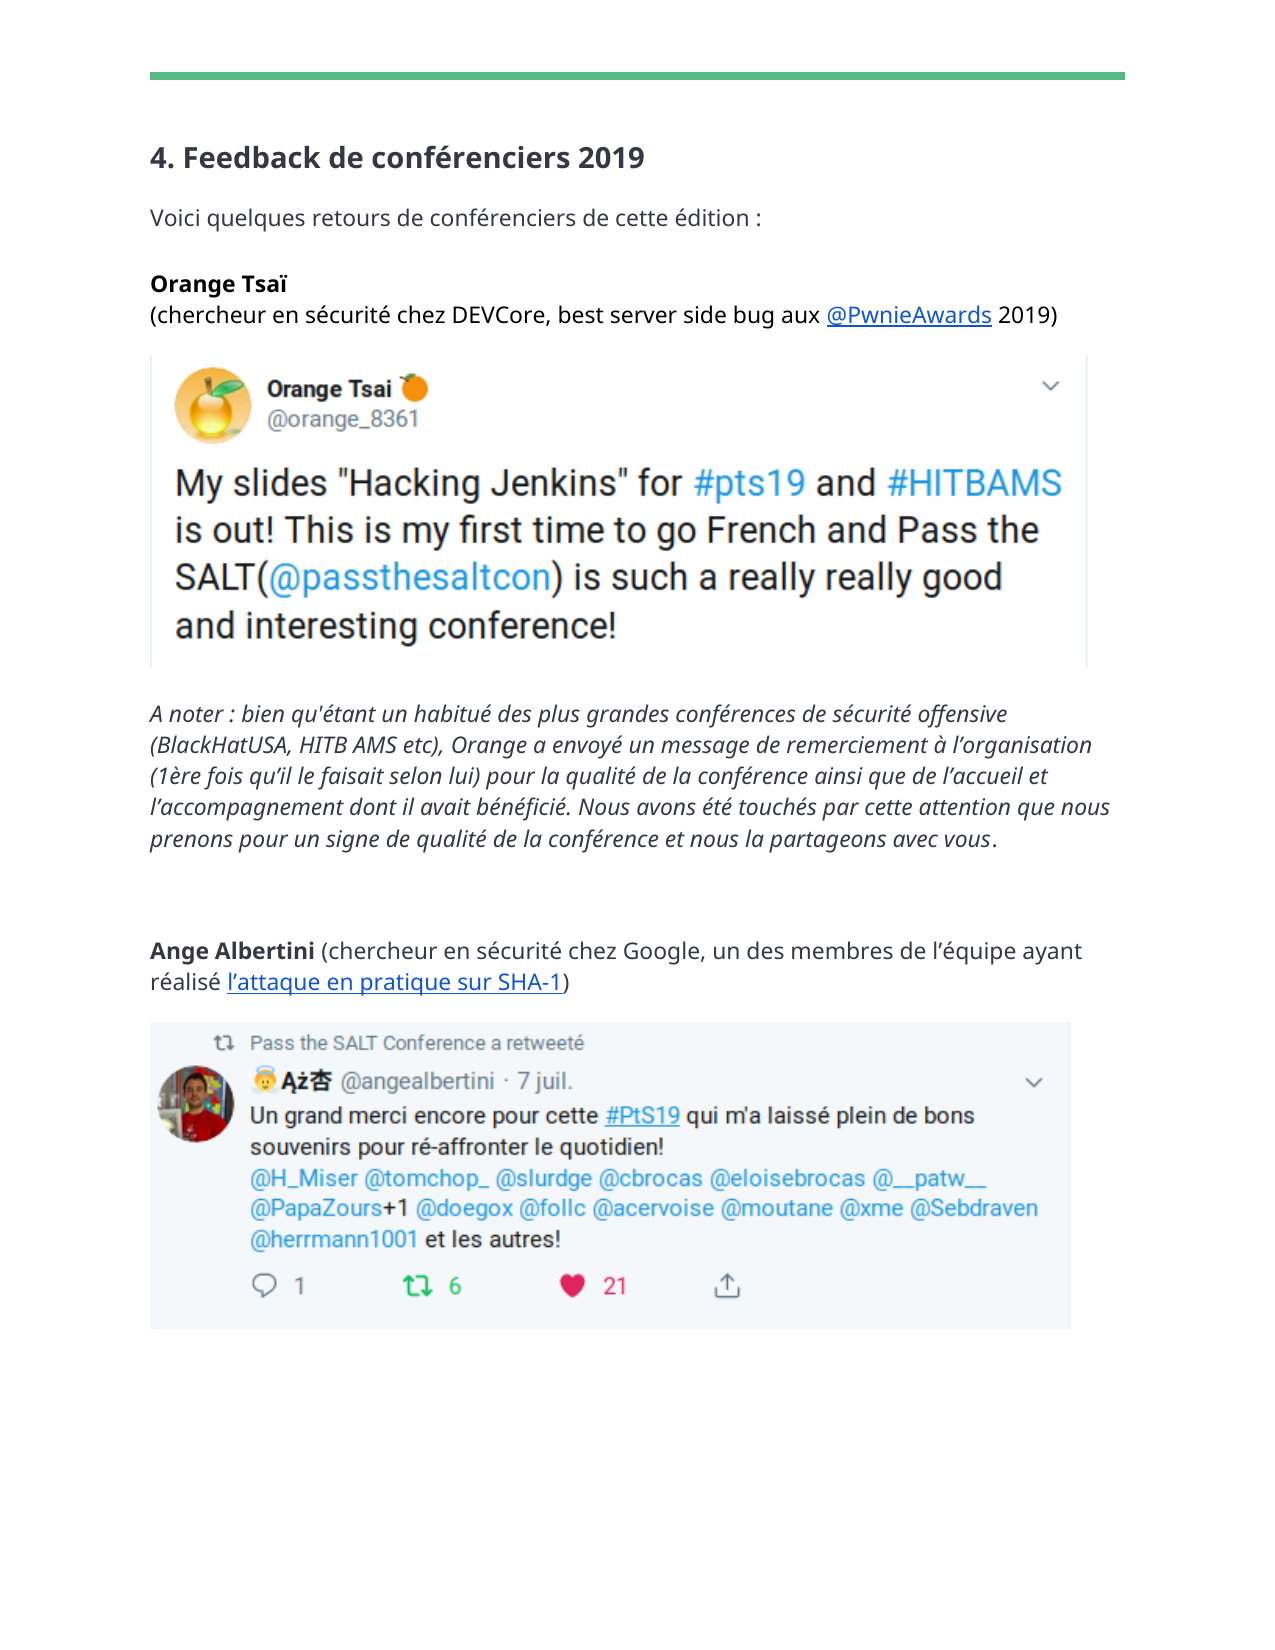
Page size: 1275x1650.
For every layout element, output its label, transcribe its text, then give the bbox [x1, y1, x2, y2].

picture [150, 1022, 1071, 1329]
text Voici quelques retours de conférenciers de cette édition : [150, 202, 1125, 233]
subtitle 4. Feedback de conférenciers 2019 [150, 137, 1125, 177]
picture [150, 355, 1094, 667]
text Orange Tsaï (chercheur en sécurité chez DEVCore, best server side bug aux @PwnieAwards 2019) [150, 268, 1125, 330]
text Ange Albertini (chercheur en sécurité chez Google, un des membres de l’équipe ayant réalisé l’attaque en pratique sur SHA-1) [150, 935, 1125, 997]
text A noter : bien qu'étant un habitué des plus grandes conférences de sécurité offensive (BlackHatUSA, HITB AMS etc), Orange a envoyé un message de remerciement à l’organisation (1ère fois qu’il le faisait selon lui) pour la qualité de la conférence ainsi que de l’accueil et l’accompagnement dont il avait bénéficié. Nous avons été touchés par cette attention que nous prenons pour un signe de qualité de la conférence et nous la partageons avec vous. [150, 355, 1125, 854]
picture [150, 72, 1125, 80]
